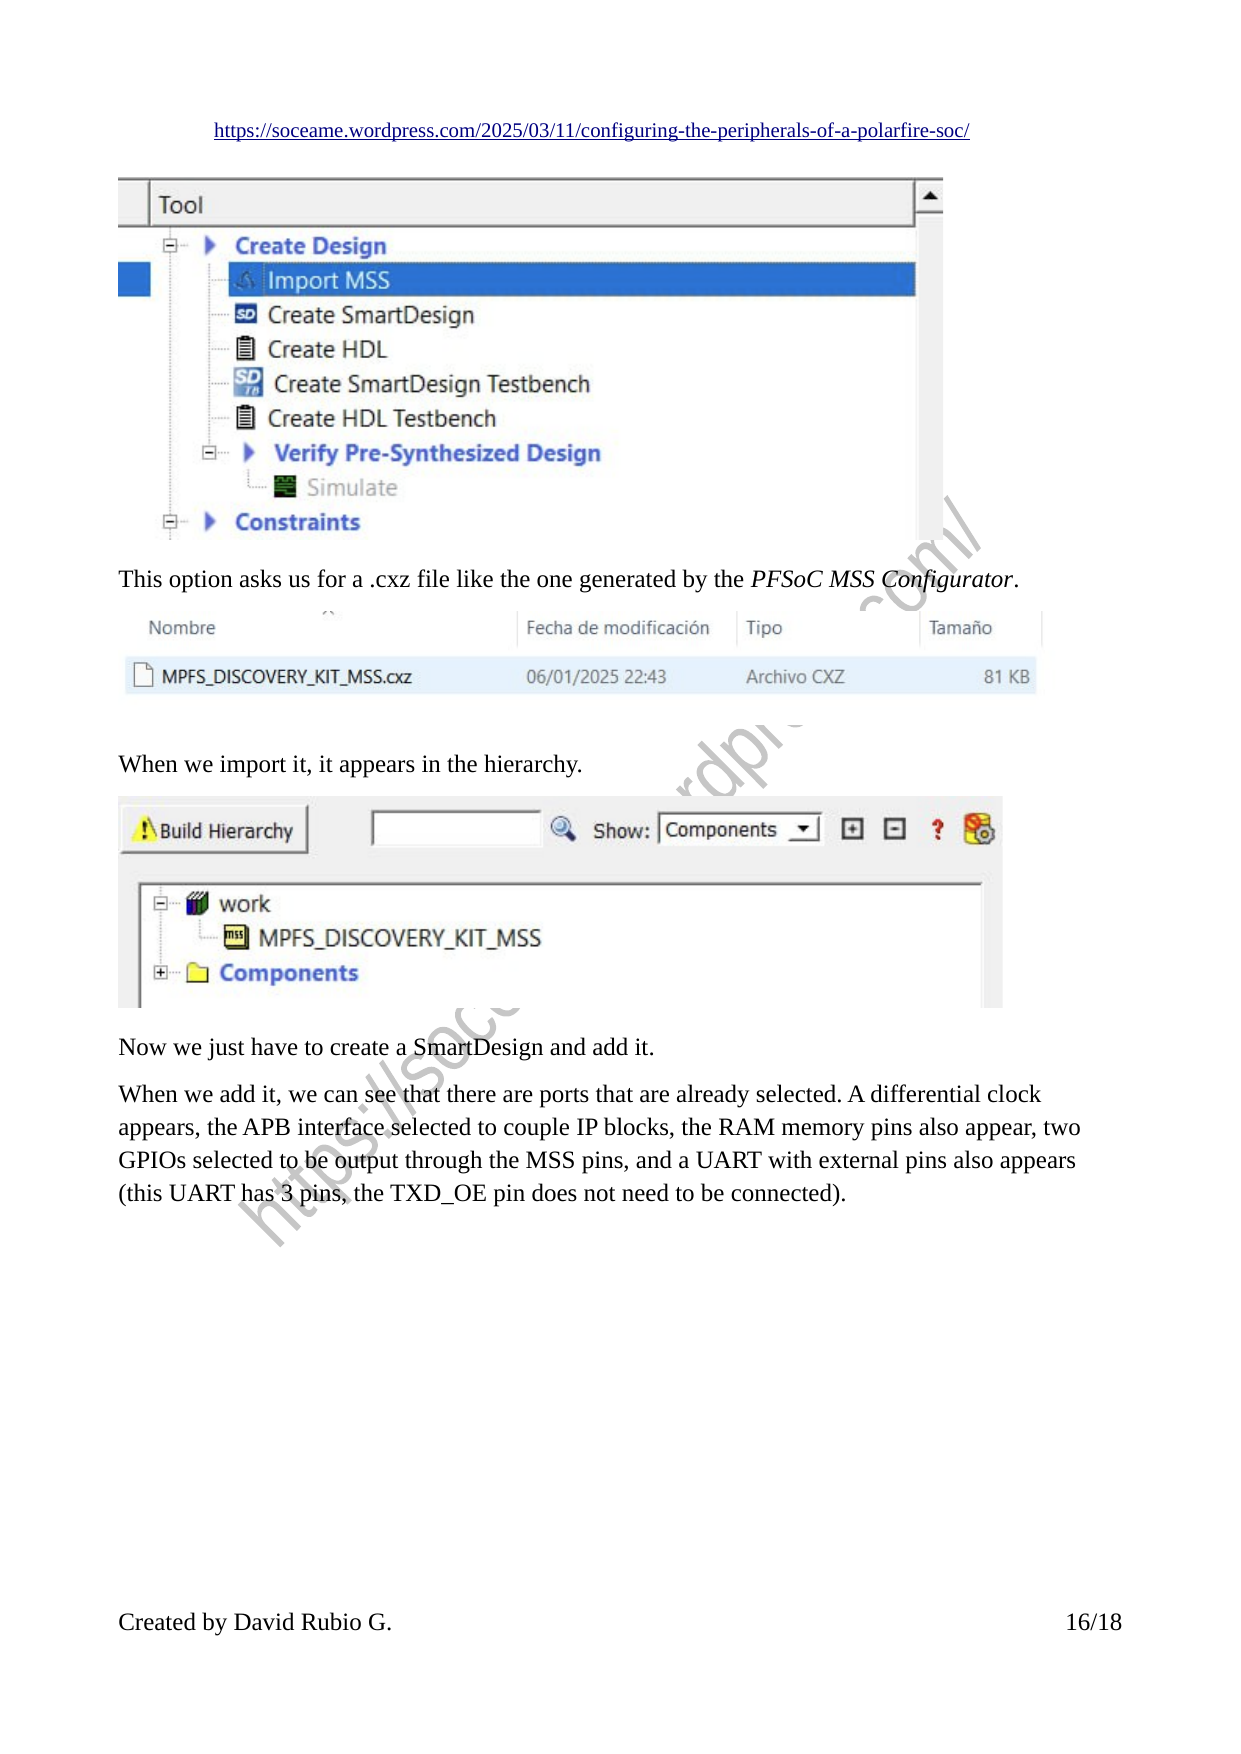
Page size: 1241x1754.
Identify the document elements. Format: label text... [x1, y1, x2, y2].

text This option asks us for a .cxz file like the one generated by the PFSoC MSS Configurator. [923, 564, 1122, 593]
picture [118, 177, 944, 540]
text When we import it, it appears in the hierarchy. [118, 749, 711, 778]
text Now we just have to create a SmartDesign and add it. [118, 1032, 437, 1061]
text [712, 749, 751, 778]
picture [118, 796, 1003, 1008]
text Now we just have to create a SmartDesign and add it. [457, 1032, 1122, 1061]
text [754, 749, 1122, 778]
picture [118, 611, 1084, 725]
text This option asks us for a .cxz file like the one generated by the PFSoC MSS Configurator. [118, 564, 925, 593]
text When we add it, we can see that there are ports that are already selected. A differential clock appears, the APB interface selected to couple IP blocks, the RAM memory pins also appear, two GPIOs selected to be output through the MSS pins, and a UART with external pins also appears (this UART has 3 pins, the TXD_OE pin does not need to be connected). [118, 1079, 1122, 1207]
